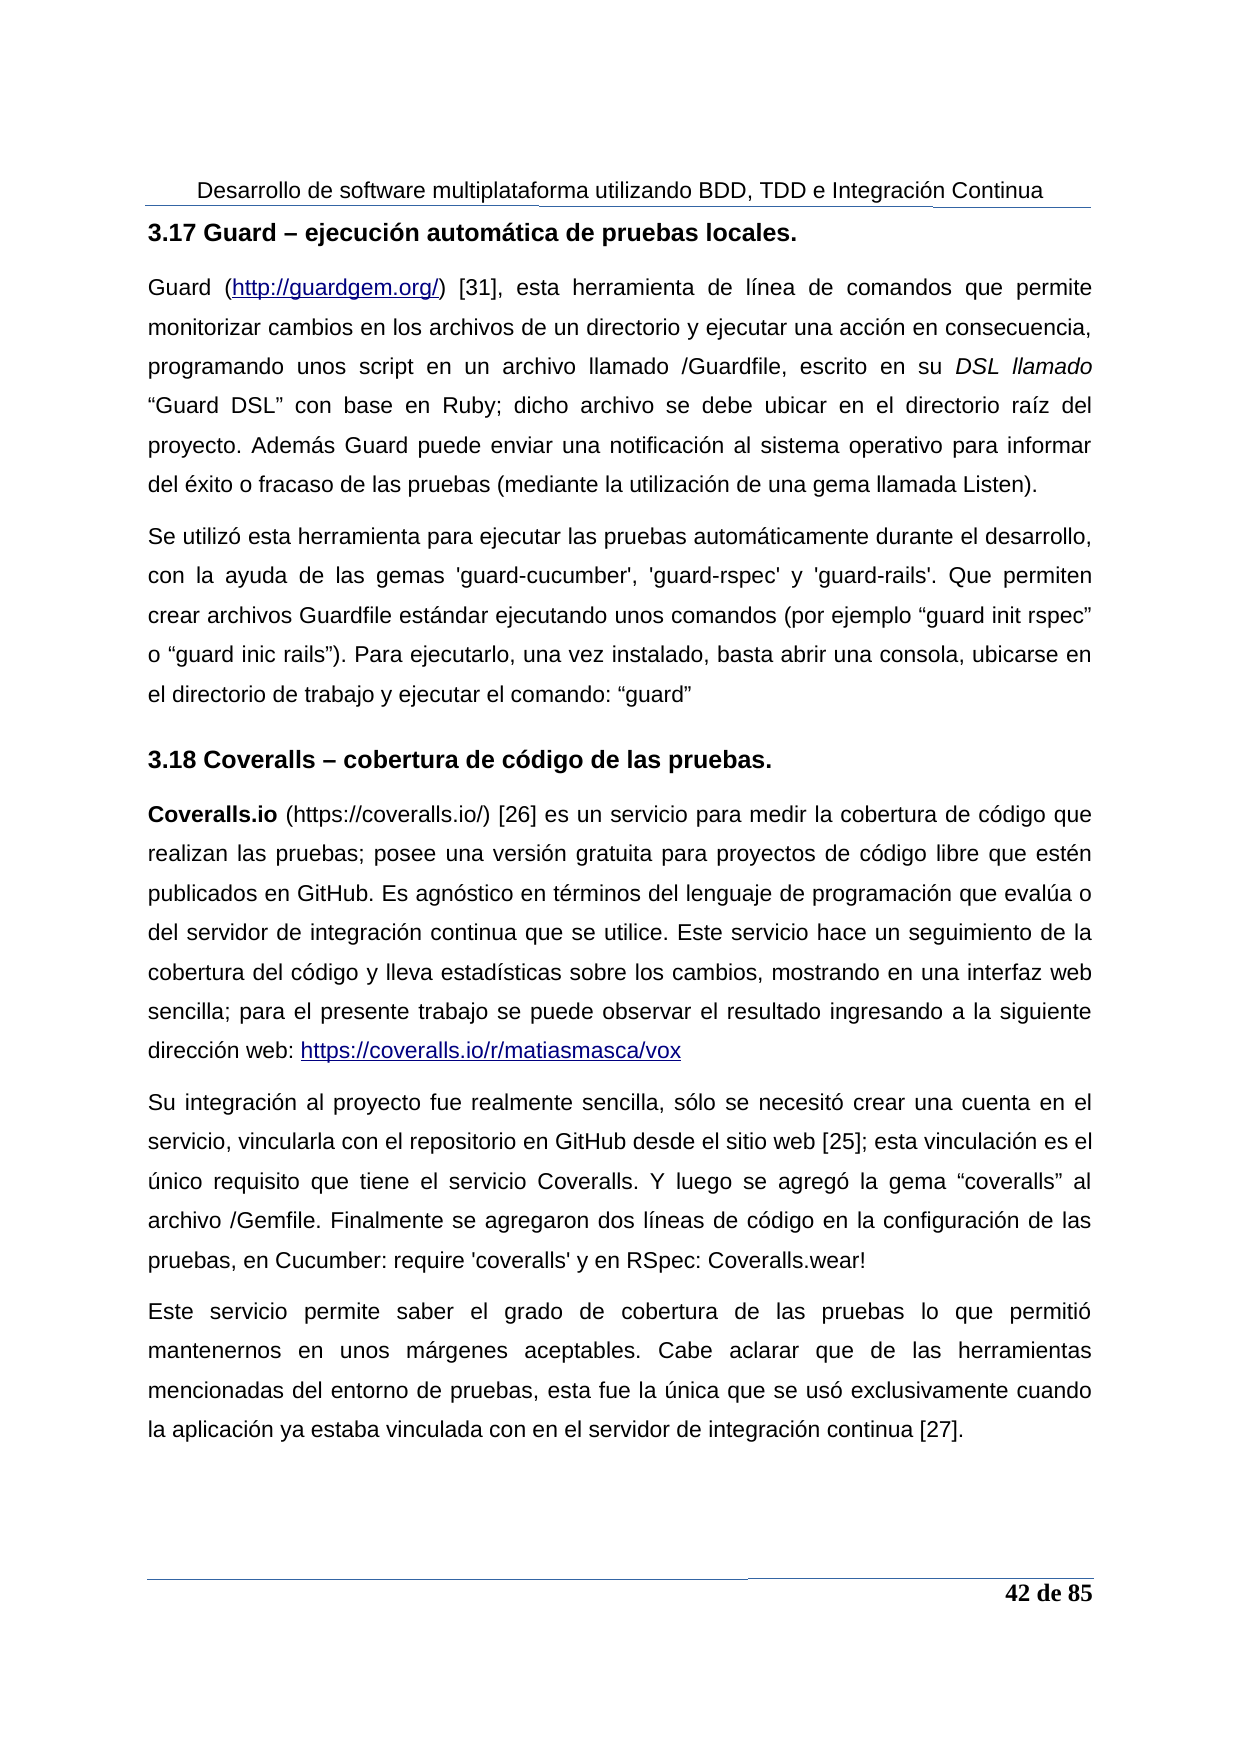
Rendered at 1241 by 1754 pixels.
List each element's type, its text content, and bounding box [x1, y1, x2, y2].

text Guard (http://guardgem.org/) [31], esta herramienta de línea de comandos que permite monitorizar cambios en los archivos de un directorio y ejecutar una acción en consecuencia, programando unos script en un archivo llamado /Guardfile, escrito en su DSL llamado “Guard DSL” con base en Ruby; dicho archivo se debe ubicar en el directorio raíz del proyecto. Además Guard puede enviar una notificación al sistema operativo para informar del éxito o fracaso de las pruebas (mediante la utilización de una gema llamada Listen). [148, 274, 1093, 498]
text Coveralls.io (https://coveralls.io/) [26] es un servicio para medir la cobertura de código que realizan las pruebas; posee una versión gratuita para proyectos de código libre que estén publicados en GitHub. Es agnóstico en términos del lenguaje de programación que evalúa o del servidor de integración continua que se utilice. Este servicio hace un seguimiento de la cobertura del código y lleva estadísticas sobre los cambios, mostrando en una interfaz web sencilla; para el presente trabajo se puede observar el resultado ingresando a la siguiente dirección web: https://coveralls.io/r/matiasmasca/vox [148, 801, 1093, 1064]
subtitle 3.17 Guard – ejecución automática de pruebas locales. [148, 218, 1093, 247]
text Se utilizó esta herramienta para ejecutar las pruebas automáticamente durante el desarrollo, con la ayuda de las gemas 'guard-cucumber', 'guard-rspec' y 'guard-rails'. Que permiten crear archivos Guardfile estándar ejecutando unos comandos (por ejemplo “guard init rspec” o “guard inic rails”). Para ejecutarlo, una vez instalado, basta abrir una consola, ubicarse en el directorio de trabajo y ejecutar el comando: “guard” [148, 523, 1093, 707]
subtitle 3.18 Coveralls – cobertura de código de las pruebas. [148, 745, 1093, 774]
text Este servicio permite saber el grado de cobertura de las pruebas lo que permitió mantenernos en unos márgenes aceptables. Cabe aclarar que de las herramientas mencionadas del entorno de pruebas, esta fue la única que se usó exclusivamente cuando la aplicación ya estaba vinculada con en el servidor de integración continua [27]. [148, 1298, 1093, 1443]
text Su integración al proyecto fue realmente sencilla, sólo se necesitó crear una cuenta en el servicio, vincularla con el repositorio en GitHub desde el sitio web [25]; esta vinculación es el único requisito que tiene el servicio Coveralls. Y luego se agregó la gema “coveralls” al archivo /Gemfile. Finalmente se agregaron dos líneas de código en la configuración de las pruebas, en Cucumber: require 'coveralls' y en RSpec: Coveralls.wear! [148, 1089, 1093, 1273]
